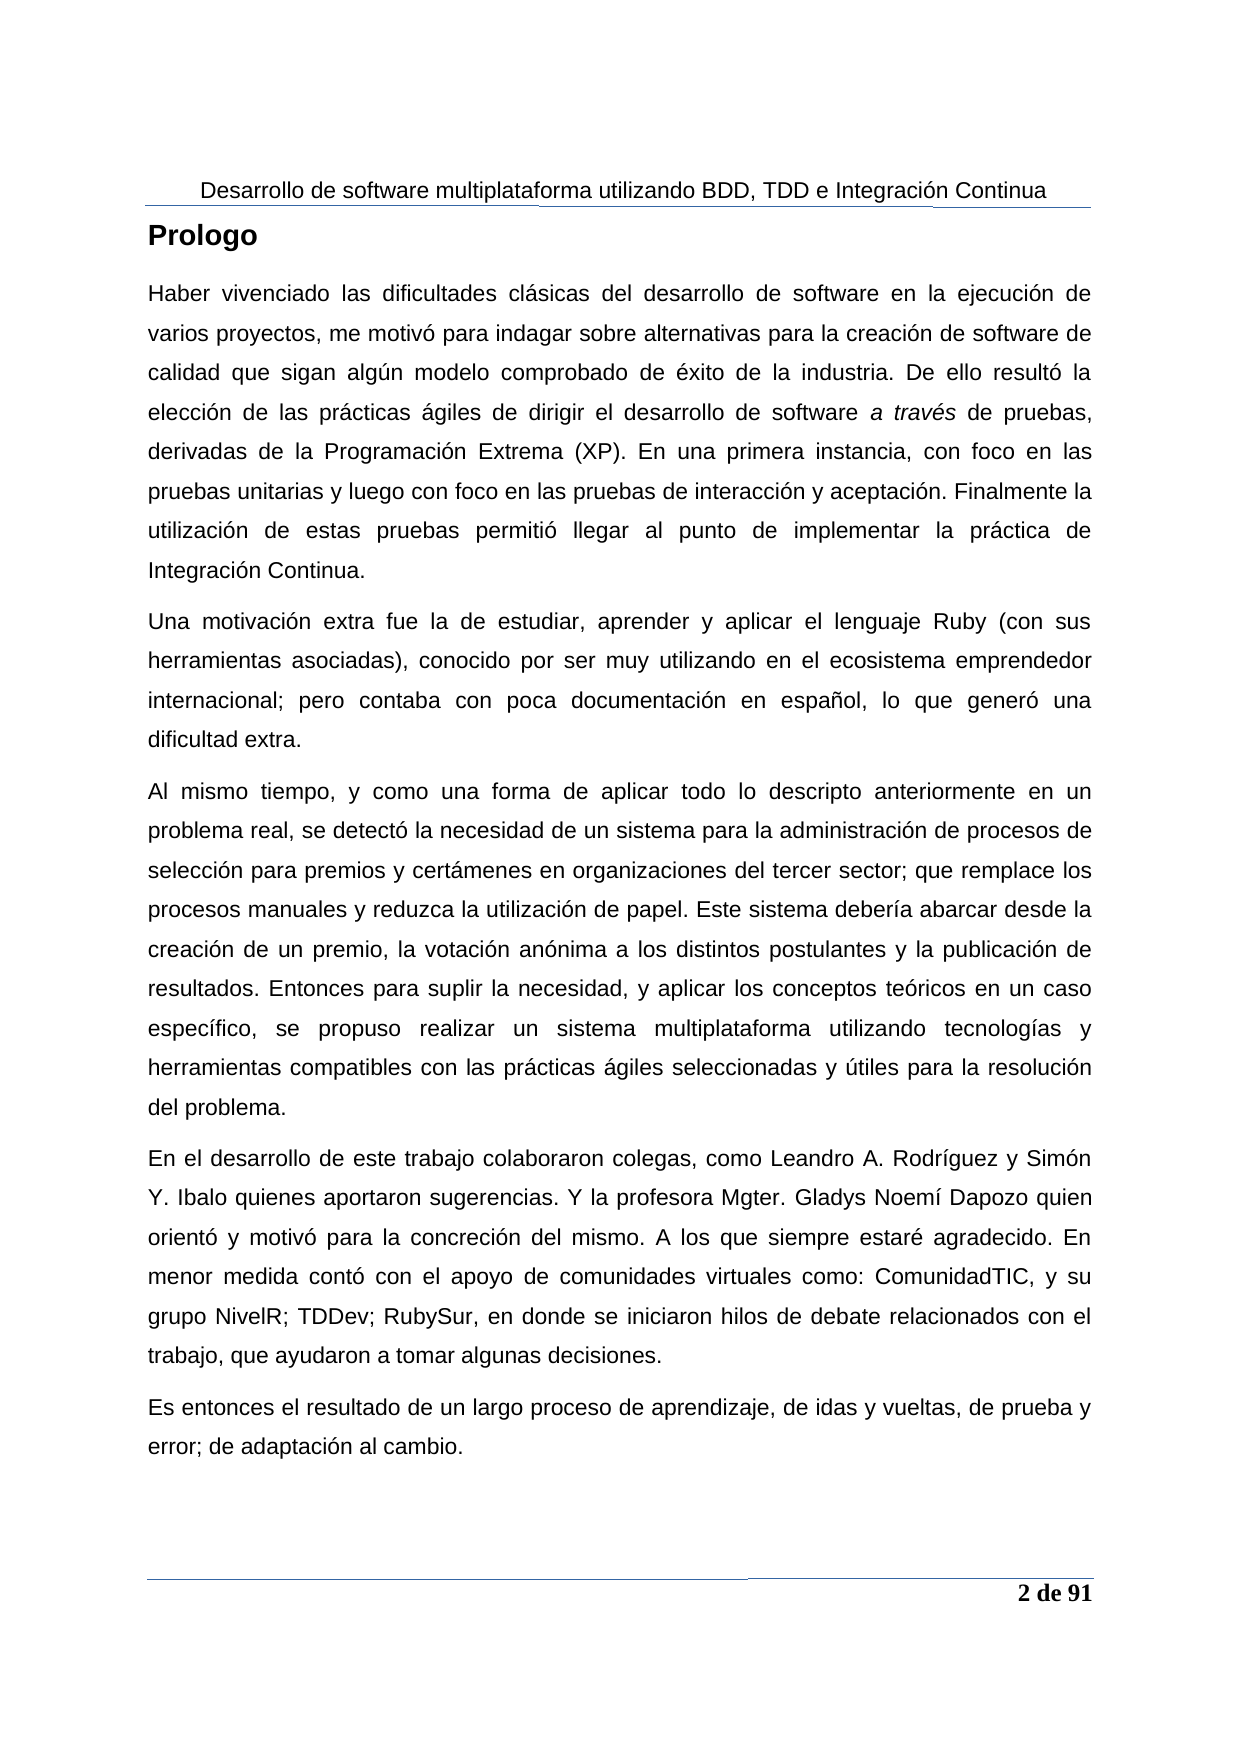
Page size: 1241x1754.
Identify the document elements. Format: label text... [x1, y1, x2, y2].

text Una motivación extra fue la de estudiar, aprender y aplicar el lenguaje Ruby (con sus herramientas asociadas), conocido por ser muy utilizando en el ecosistema emprendedor internacional; pero contaba con poca documentación en español, lo que generó una dificultad extra. [148, 608, 1093, 753]
text Al mismo tiempo, y como una forma de aplicar todo lo descripto anteriormente en un problema real, se detectó la necesidad de un sistema para la administración de procesos de selección para premios y certámenes en organizaciones del tercer sector; que remplace los procesos manuales y reduzca la utilización de papel. Este sistema debería abarcar desde la creación de un premio, la votación anónima a los distintos postulantes y la publicación de resultados. Entonces para suplir la necesidad, y aplicar los conceptos teóricos en un caso específico, se propuso realizar un sistema multiplataforma utilizando tecnologías y herramientas compatibles con las prácticas ágiles seleccionadas y útiles para la resolución del problema. [148, 778, 1093, 1120]
text Es entonces el resultado de un largo proceso de aprendizaje, de idas y vueltas, de prueba y error; de adaptación al cambio. [148, 1393, 1093, 1459]
text Prologo [148, 218, 1093, 252]
text Haber vivenciado las dificultades clásicas del desarrollo de software en la ejecución de varios proyectos, me motivó para indagar sobre alternativas para la creación de software de calidad que sigan algún modelo comprobado de éxito de la industria. De ello resultó la elección de las prácticas ágiles de dirigir el desarrollo de software a través de pruebas, derivadas de la Programación Extrema (XP). En una primera instancia, con foco en las pruebas unitarias y luego con foco en las pruebas de interacción y aceptación. Finalmente la utilización de estas pruebas permitió llegar al punto de implementar la práctica de Integración Continua. [148, 280, 1093, 583]
text En el desarrollo de este trabajo colaboraron colegas, como Leandro A. Rodríguez y Simón Y. Ibalo quienes aportaron sugerencias. Y la profesora Mgter. Gladys Noemí Dapozo quien orientó y motivó para la concreción del mismo. A los que siempre estaré agradecido. En menor medida contó con el apoyo de comunidades virtuales como: ComunidadTIC, y su grupo NivelR; TDDev; RubySur, en donde se iniciaron hilos de debate relacionados con el trabajo, que ayudaron a tomar algunas decisiones. [148, 1145, 1093, 1368]
